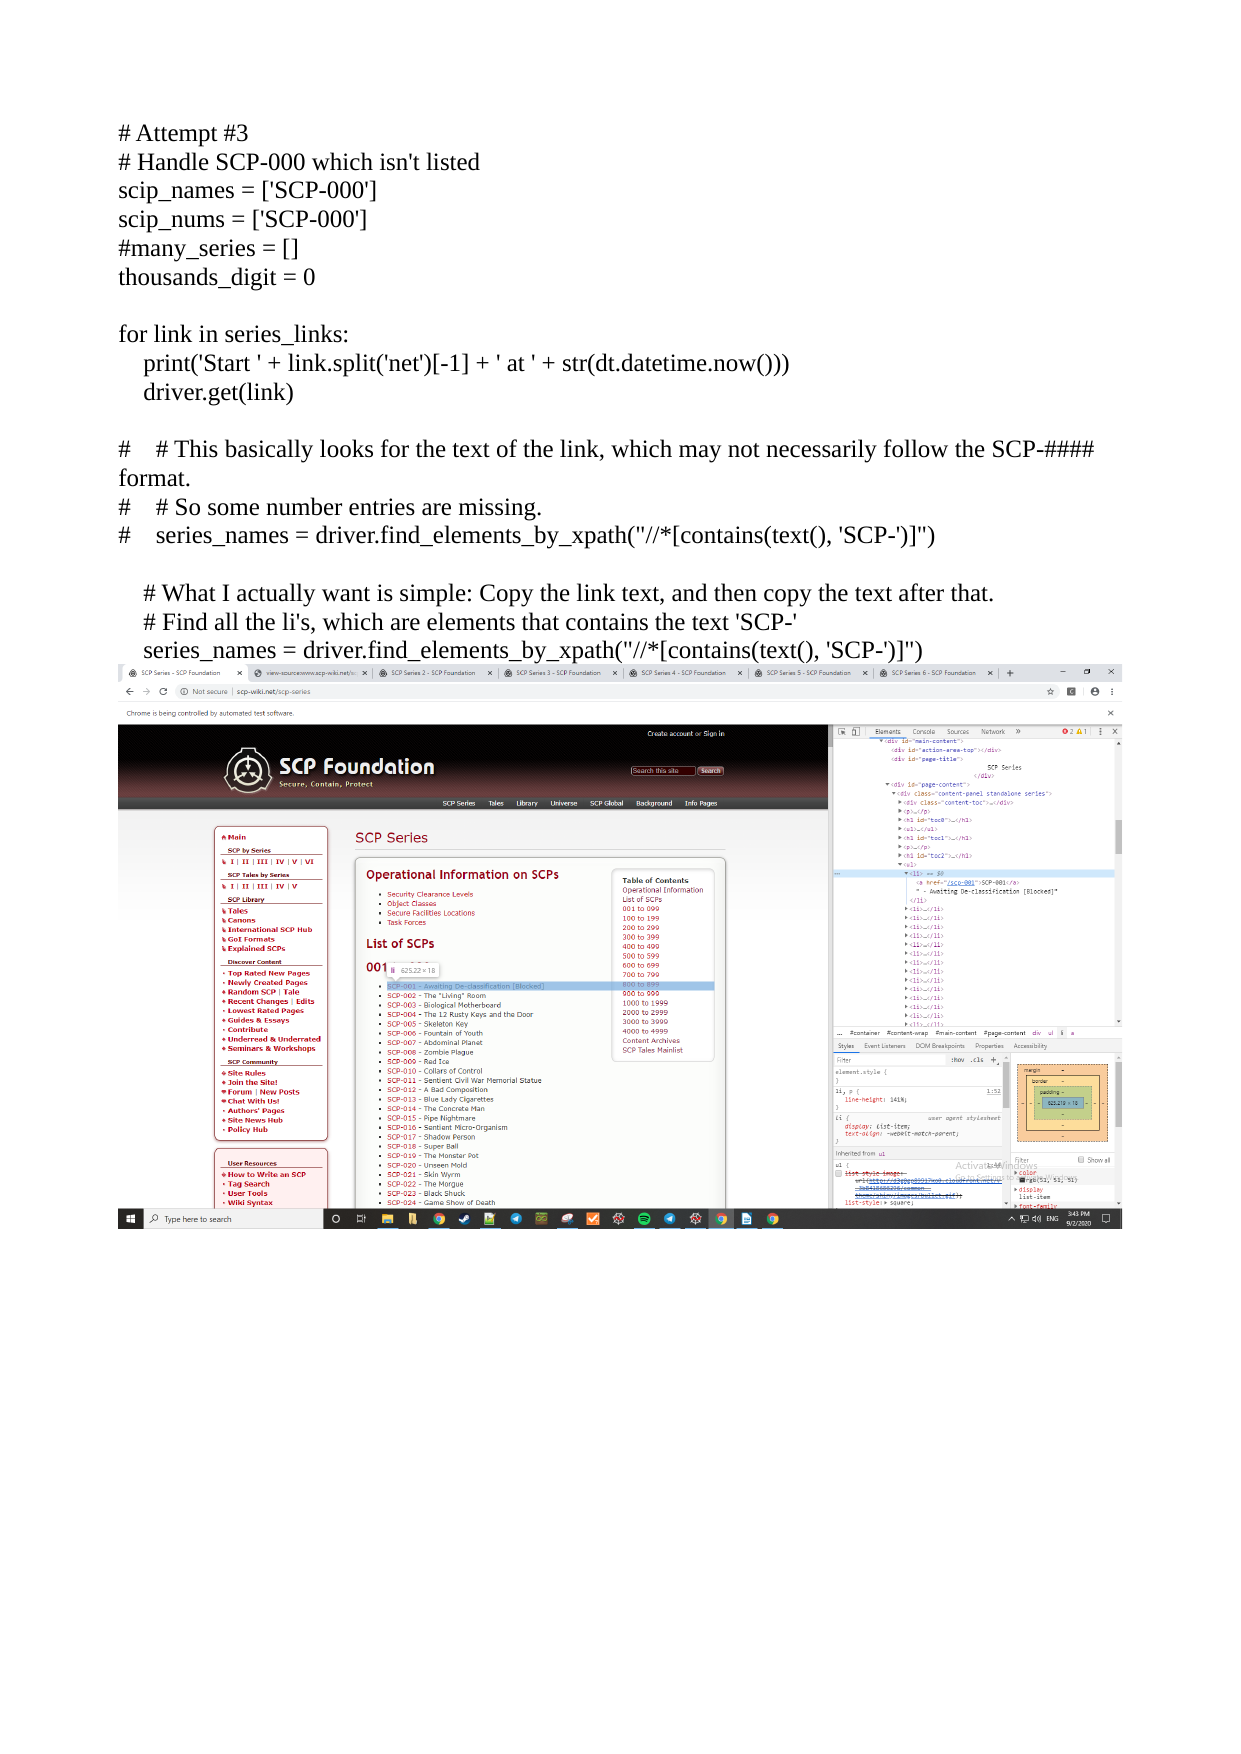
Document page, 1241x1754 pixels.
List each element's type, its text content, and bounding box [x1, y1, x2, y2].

text driver.get(link) [118, 377, 1122, 406]
text #many_series = [] [118, 233, 1122, 262]
text # Find all the li's, which are elements that contains the text 'SCP-' [118, 607, 1122, 636]
text # series_names = driver.find_elements_by_xpath("//*[contains(text(), 'SCP-')]") [118, 521, 1122, 549]
text # Handle SCP-000 which isn't listed [118, 147, 1122, 176]
text scip_names = ['SCP-000'] [118, 176, 1122, 204]
text # What I actually want is simple: Copy the link text, and then copy the text after that. [118, 578, 1122, 607]
text # # So some number entries are missing. [118, 492, 1122, 521]
text # Attempt #3 [118, 118, 1122, 147]
text for link in series_links: [118, 319, 1122, 348]
text thousands_digit = 0 [118, 262, 1122, 291]
text scip_nums = ['SCP-000'] [118, 204, 1122, 233]
text series_names = driver.find_elements_by_xpath("//*[contains(text(), 'SCP-')]") [118, 636, 1122, 664]
text # # This basically looks for the text of the link, which may not necessarily follow the SCP-#### format. [118, 434, 1122, 492]
picture [118, 664, 1123, 1229]
text print('Start ' + link.split('net')[-1] + ' at ' + str(dt.datetime.now())) [118, 348, 1122, 377]
